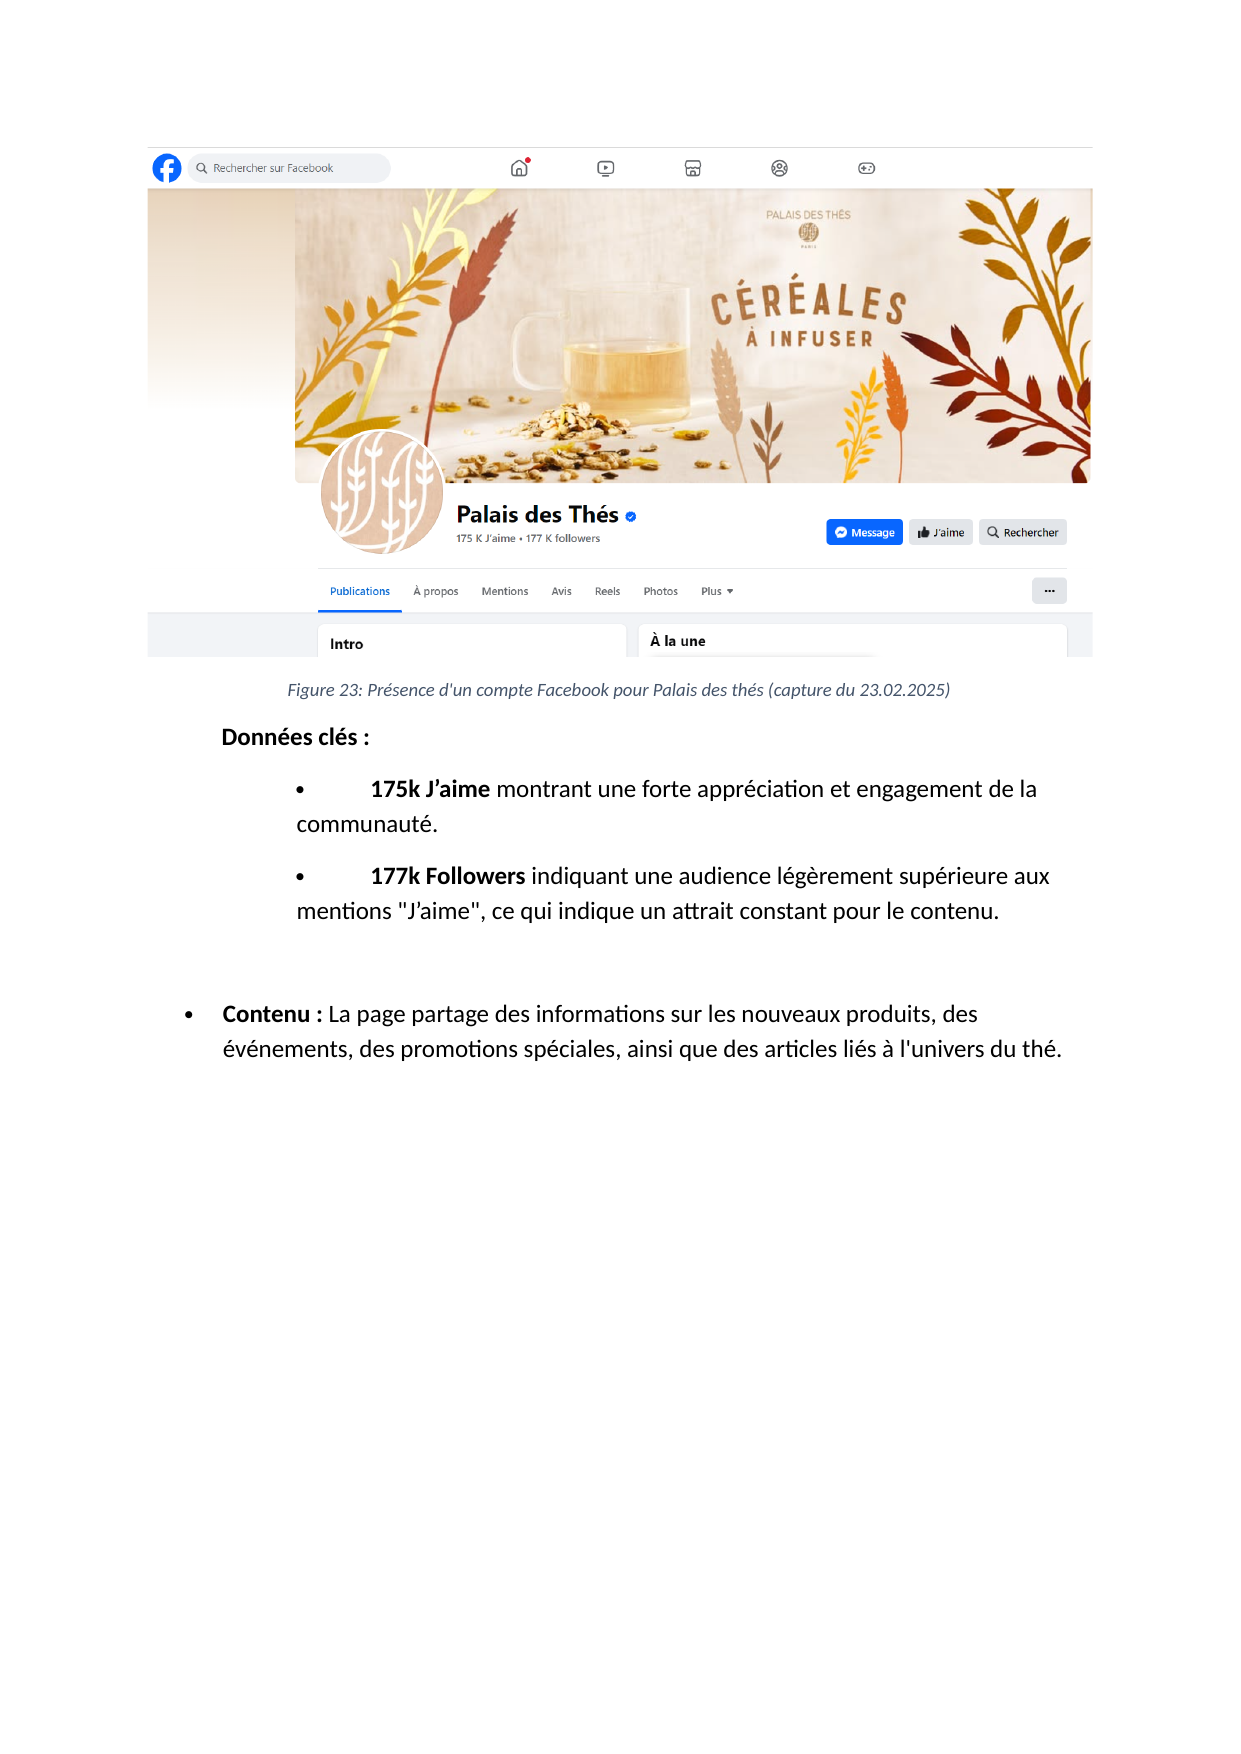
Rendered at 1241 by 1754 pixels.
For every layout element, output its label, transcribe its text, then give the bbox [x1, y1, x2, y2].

list 177k Followers indiquant une audience légèrement supérieure aux mentions "J’aime", ce qui indique un attrait constant pour le contenu. [296, 860, 1093, 925]
text Données clés : [221, 722, 1093, 752]
list 175k J’aime montrant une forte appréciation et engagement de la communauté. [296, 773, 1093, 839]
list Contenu : La page partage des informations sur les nouveaux produits, des événements, des promotions spéciales, ainsi que des articles liés à l'univers du thé.​ [185, 998, 1093, 1064]
text Figure 23: Présence d'un compte Facebook pour Palais des thés (capture du 23.02.2025) [148, 678, 1093, 701]
